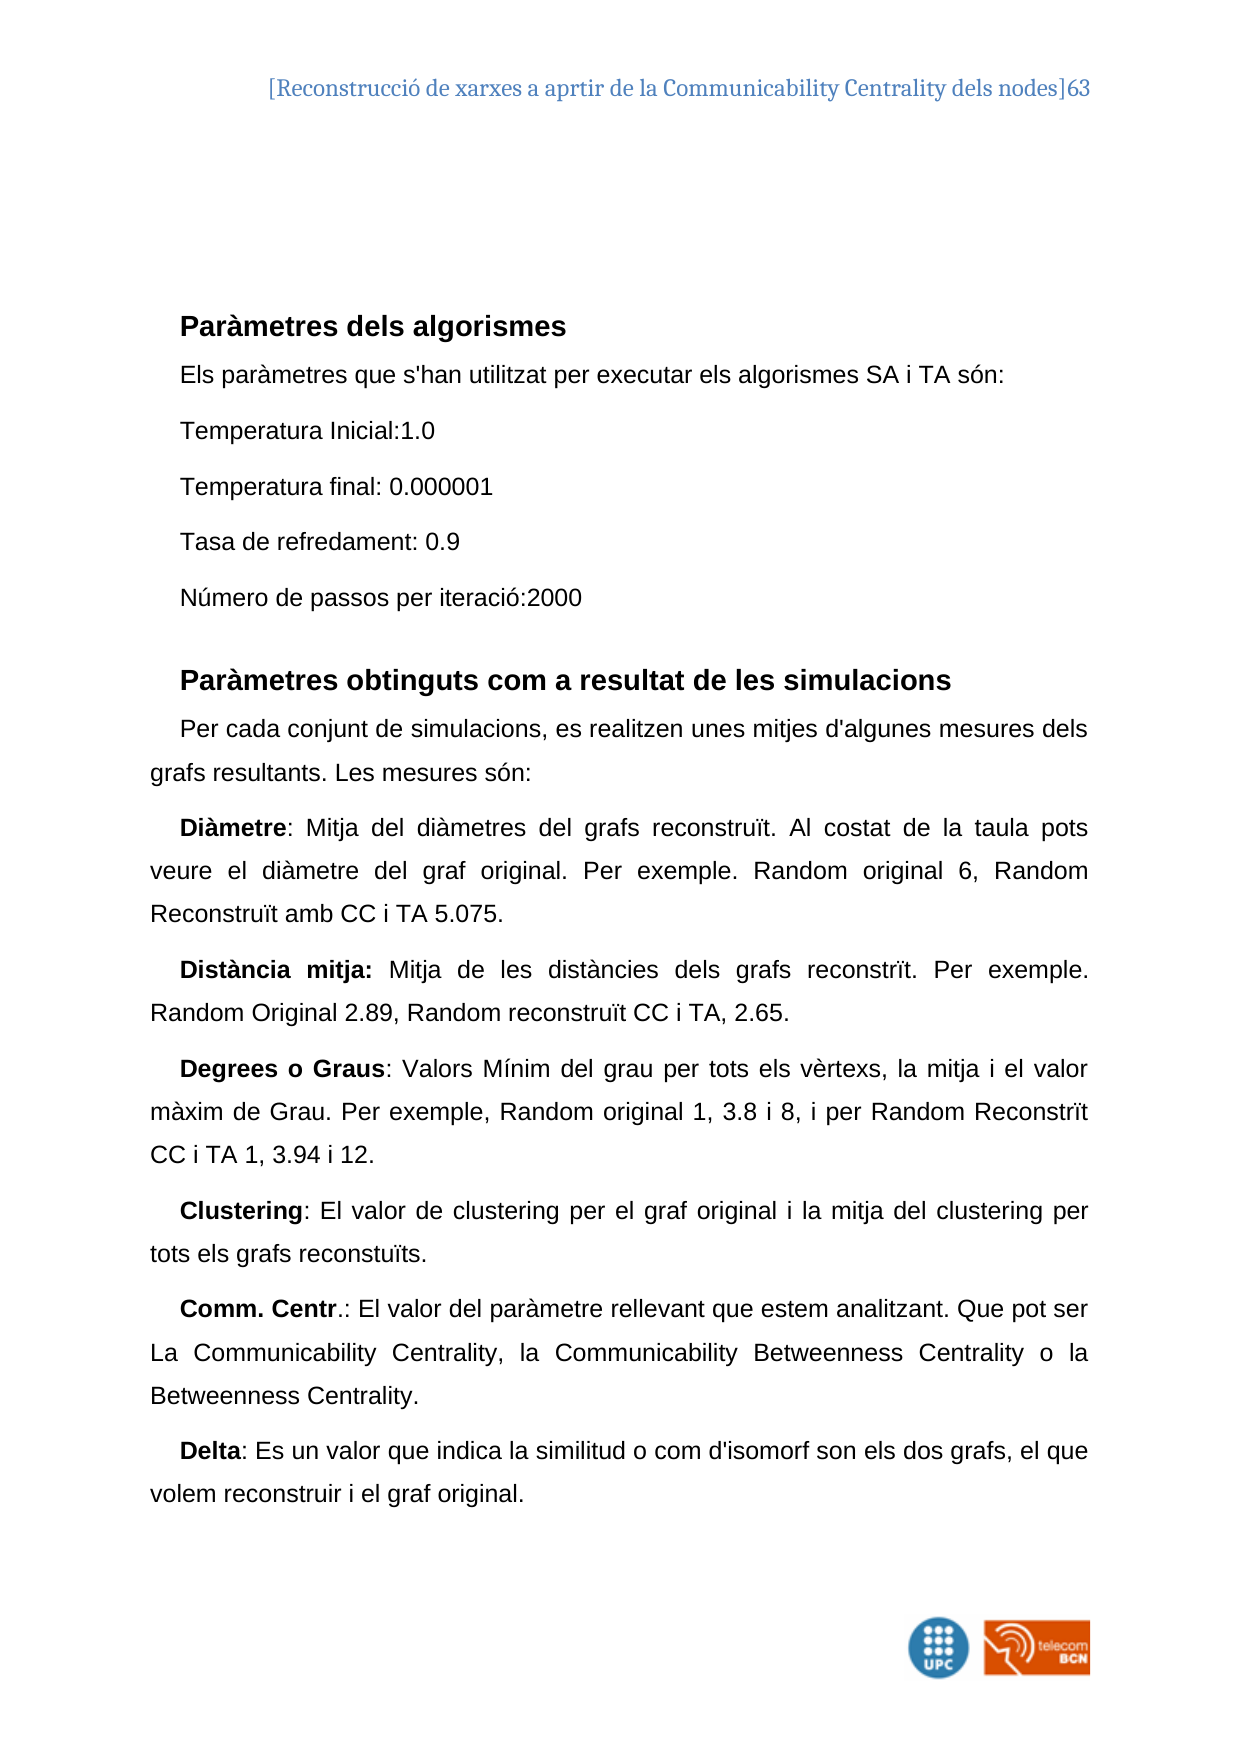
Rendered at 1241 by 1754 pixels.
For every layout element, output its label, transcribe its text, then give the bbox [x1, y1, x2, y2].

text Temperatura final: 0.000001 [150, 471, 1090, 500]
text Degrees o Graus: Valors Mínim del grau per tots els vèrtexs, la mitja i el valor màxim de Grau. Per exemple, Random original 1, 3.8 i 8, i per Random Reconstrït CC i TA 1, 3.94 i 12. [150, 1054, 1090, 1169]
text Per cada conjunt de simulacions, es realitzen unes mitjes d'algunes mesures dels grafs resultants. Les mesures són: [150, 714, 1090, 786]
subtitle Paràmetres obtinguts com a resultat de les simulacions [150, 663, 1090, 697]
text Clustering: El valor de clustering per el graf original i la mitja del clustering per tots els grafs reconstuïts. [150, 1196, 1090, 1267]
text Comm. Centr.: El valor del paràmetre rellevant que estem analitzant. Que pot ser La Communicability Centrality, la Communicability Betweenness Centrality o la Betweenness Centrality. [150, 1294, 1090, 1409]
text Distància mitja: Mitja de les distàncies dels grafs reconstrït. Per exemple. Random Original 2.89, Random reconstruït CC i TA, 2.65. [150, 955, 1090, 1027]
picture [904, 1614, 1091, 1681]
text Tasa de refredament: 0.9 [150, 527, 1090, 556]
text Número de passos per iteració:2000 [150, 583, 1090, 611]
subtitle Paràmetres dels algorismes [150, 309, 1090, 343]
text Els paràmetres que s'han utilitzat per executar els algorismes SA i TA són: [150, 360, 1090, 389]
text Temperatura Inicial:1.0 [150, 416, 1090, 444]
text Delta: Es un valor que indica la similitud o com d'isomorf son els dos grafs, el que volem reconstruir i el graf original. [150, 1436, 1090, 1508]
text Diàmetre: Mitja del diàmetres del grafs reconstruït. Al costat de la taula pots veure el diàmetre del graf original. Per exemple. Random original 6, Random Reconstruït amb CC i TA 5.075. [150, 813, 1090, 928]
